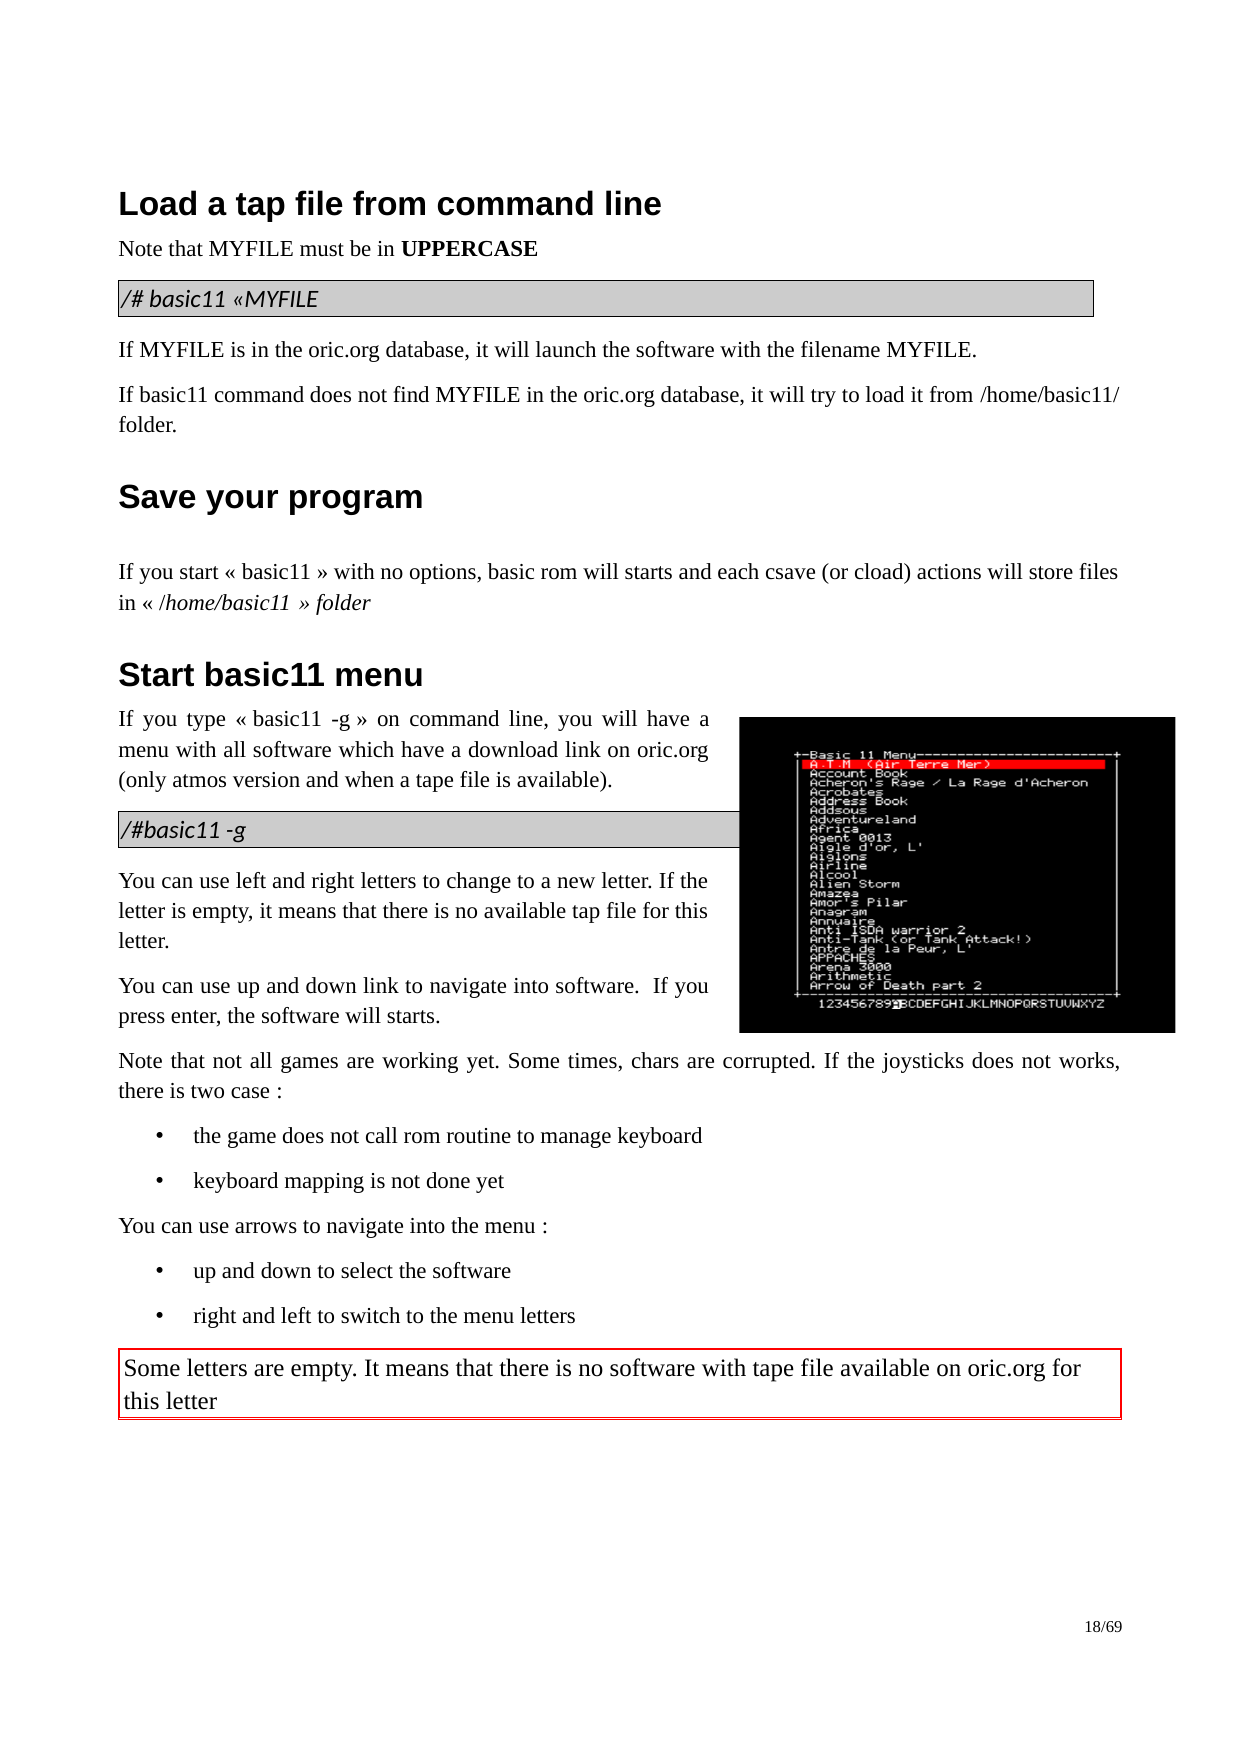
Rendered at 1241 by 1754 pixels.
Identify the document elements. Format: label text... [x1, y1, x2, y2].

text /#basic11 -g [119, 812, 739, 847]
text If you type « basic11 -g » on command line, you will have a menu with all software which have a download link on oric.org (only atmos version and when a tape file is available). [118, 706, 1122, 792]
text You can use up and down link to navigate into software. If you press enter, the software will starts. [118, 972, 739, 1029]
text /# basic11 «MYFILE [119, 281, 1093, 316]
text If MYFILE is in the oric.org database, it will launch the software with the filename MYFILE. [118, 336, 1122, 362]
text You can use left and right letters to change to a new letter. If the letter is empty, it means that there is no available tap file for this letter. [118, 867, 739, 953]
subtitle Load a tap file from command line [118, 184, 1122, 223]
picture [739, 717, 1176, 1033]
list right and left to switch to the menu letters [156, 1303, 1122, 1329]
subtitle Save your program [118, 477, 1122, 516]
list keyboard mapping is not done yet [156, 1168, 1122, 1194]
text If you start « basic11 » with no options, basic rom will starts and each csave (or cload) actions will store files in « /home/basic11 » folder [118, 528, 1122, 615]
text Note that MYFILE must be in UPPERCASE [118, 235, 1122, 261]
text Some letters are empty. It means that there is no software with tape file available on oric.org for this letter [120, 1350, 1120, 1417]
list the game does not call rom routine to manage keyboard [156, 1123, 1122, 1149]
list up and down to select the software [156, 1258, 1122, 1284]
text You can use arrows to navigate into the menu : [118, 1213, 1122, 1239]
subtitle Start basic11 menu [118, 654, 1122, 693]
text Note that not all games are working yet. Some times, chars are corrupted. If the joysticks does not works, there is two case : [118, 1047, 1122, 1104]
text If basic11 command does not find MYFILE in the oric.org database, it will try to load it from /home/basic11/ folder. [118, 381, 1122, 437]
